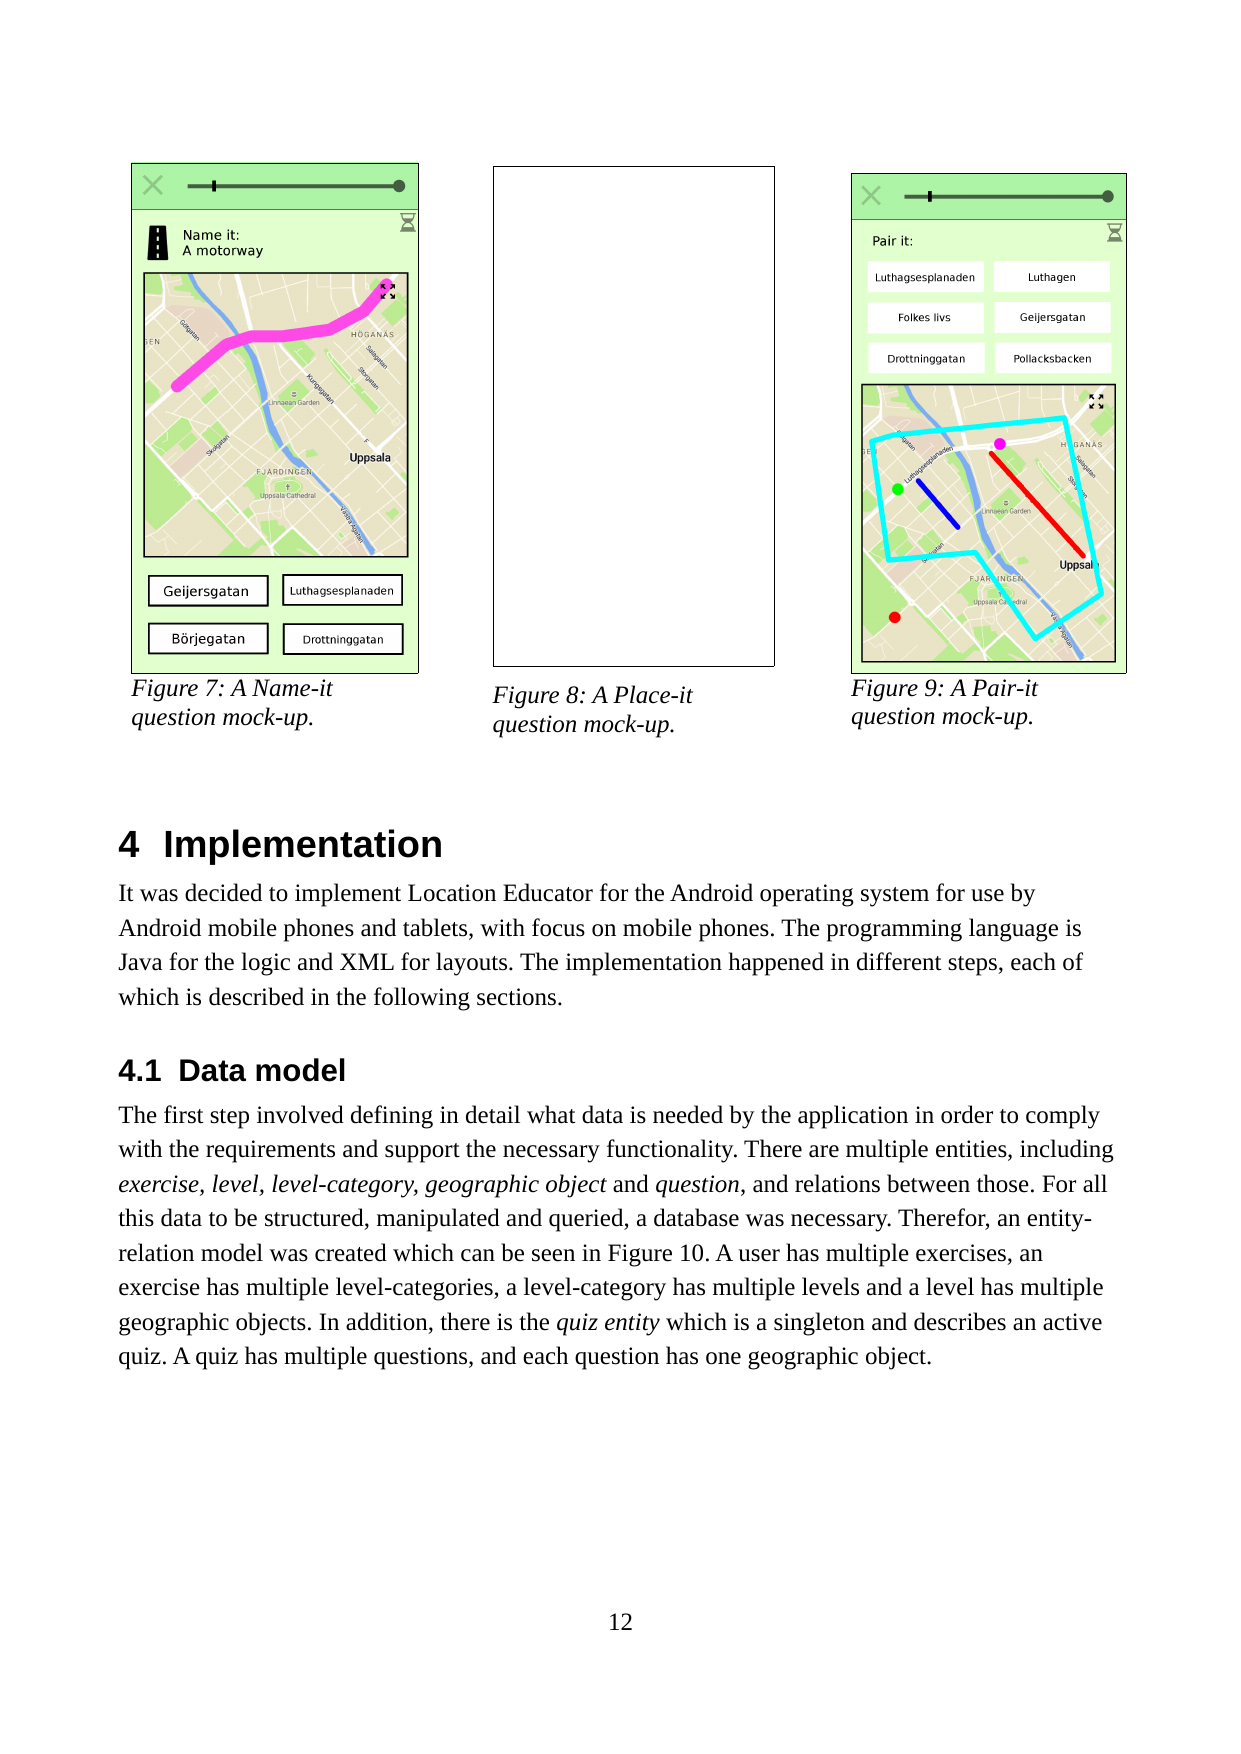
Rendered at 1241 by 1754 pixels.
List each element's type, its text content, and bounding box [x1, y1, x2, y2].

picture [132, 164, 418, 673]
picture [852, 174, 1126, 673]
text Figure 9: A Pair-it question mock-up. [851, 674, 1126, 730]
text It was decided to implement Location Educator for the Android operating system for use by Android mobile phones and tablets, with focus on mobile phones. The programming language is Java for the logic and XML for layouts. The implementation happened in different steps, each of which is described in the following sections. [118, 878, 1122, 1011]
text The first step involved defining in detail what data is needed by the application in order to comply with the requirements and support the necessary functionality. There are multiple entities, including exercise, level, level-category, geographic object and question, and relations between those. For all this data to be structured, manipulated and queried, a database was necessary. Therefor, an entity-relation model was created which can be seen in Figure 10. A user has multiple exercises, an exercise has multiple level-categories, a level-category has multiple levels and a level has multiple geographic objects. In addition, there is the quiz entity which is a singleton and describes an active quiz. A quiz has multiple questions, and each question has one geographic object. [118, 1100, 1122, 1370]
subtitle Implementation [118, 822, 1122, 866]
subtitle Data model [118, 1052, 1122, 1088]
text Figure 7: A Name-it question mock-up. [131, 674, 418, 731]
text Figure 8: A Place-it question mock-up. [492, 167, 774, 738]
